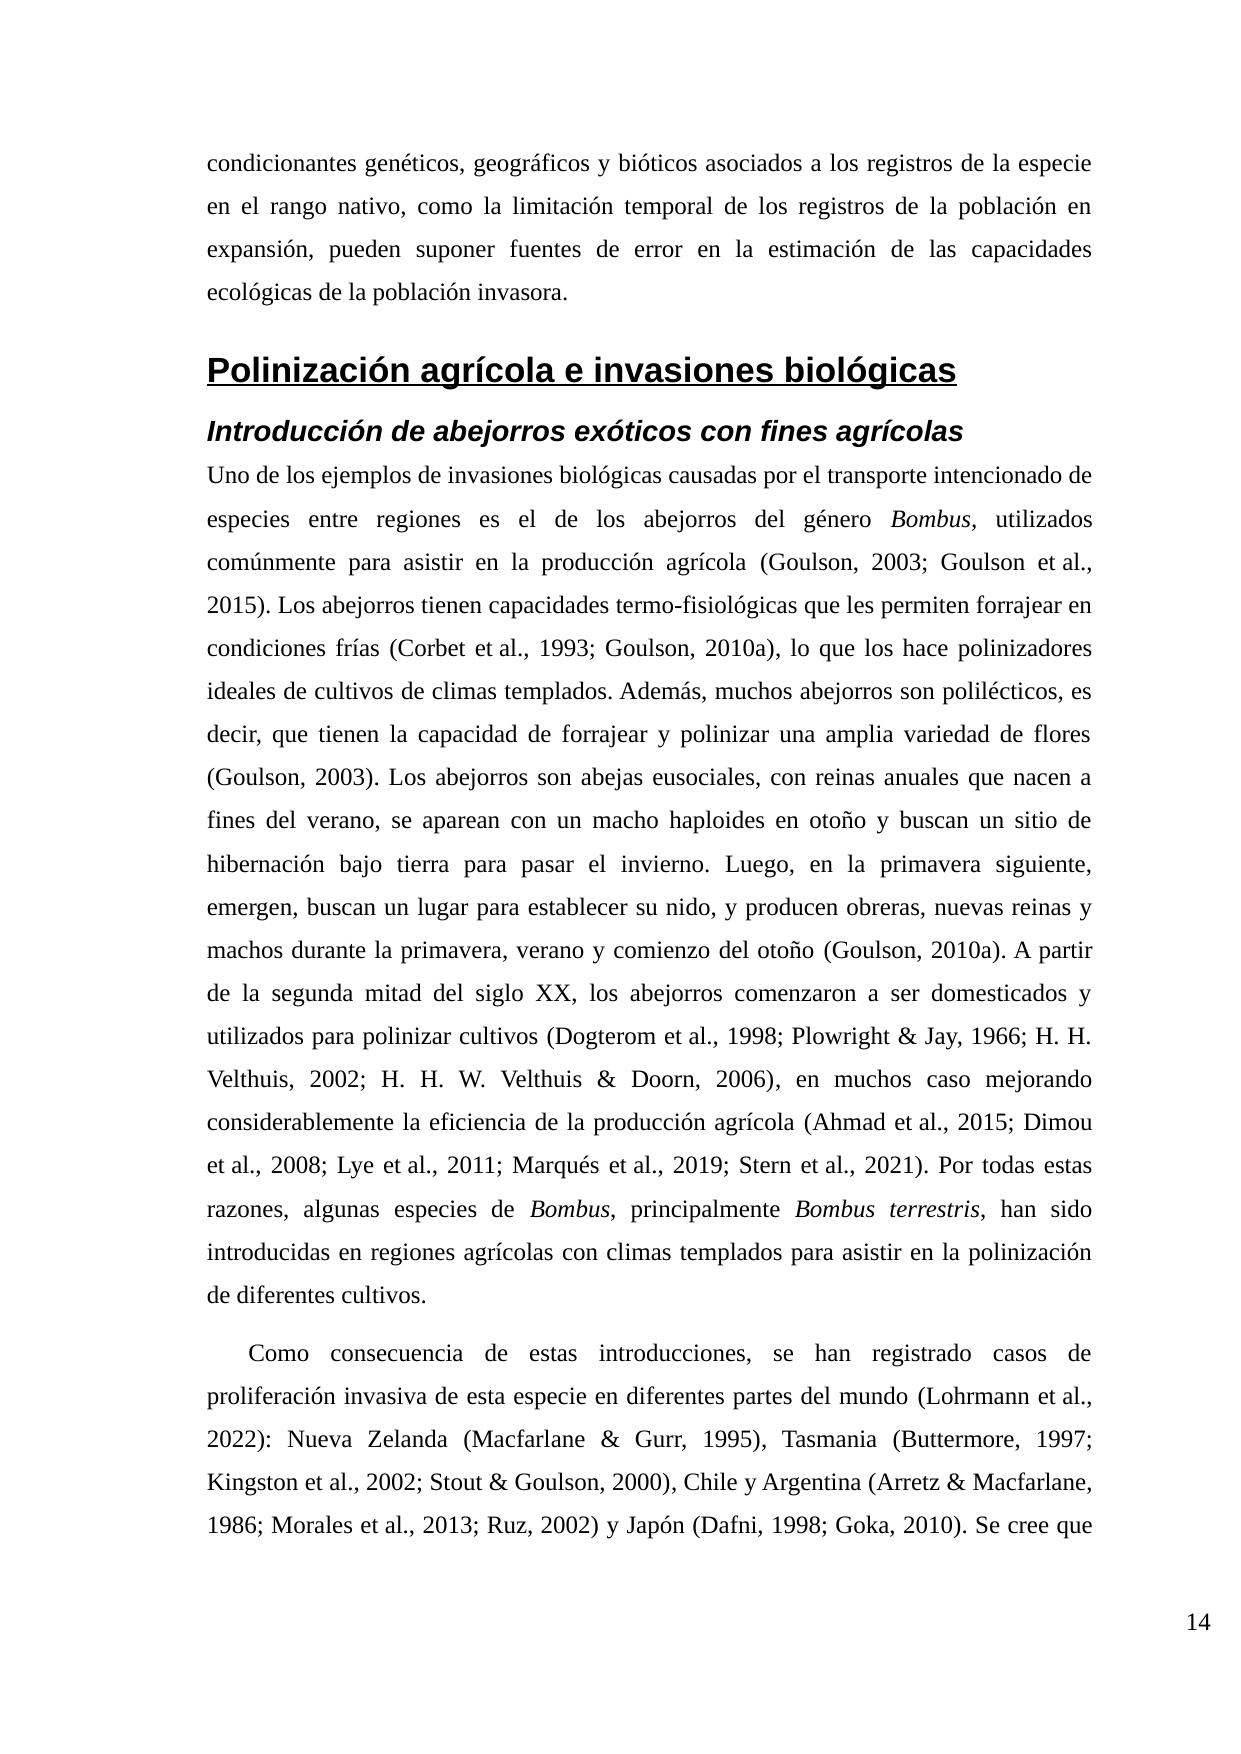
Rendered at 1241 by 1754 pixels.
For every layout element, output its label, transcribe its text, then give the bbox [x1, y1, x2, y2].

subtitle Introducción de abejorros exóticos con fines agrícolas [207, 414, 1093, 448]
subtitle Polinización agrícola e invasiones biológicas [207, 349, 1093, 389]
text Uno de los ejemplos de invasiones biológicas causadas por el transporte intencionado de especies entre regiones es el de los abejorros del género Bombus, utilizados comúnmente para asistir en la producción agrícola (Goulson, 2003; Goulson et al., 2015). Los abejorros tienen capacidades termo-fisiológicas que les permiten forrajear en condiciones frías (Corbet et al., 1993; Goulson, 2010a), lo que los hace polinizadores ideales de cultivos de climas templados. Además, muchos abejorros son polilécticos, es decir, que tienen la capacidad de forrajear y polinizar una amplia variedad de flores (Goulson, 2003). Los abejorros son abejas eusociales, con reinas anuales que nacen a fines del verano, se aparean con un macho haploides en otoño y buscan un sitio de hibernación bajo tierra para pasar el invierno. Luego, en la primavera siguiente, emergen, buscan un lugar para establecer su nido, y producen obreras, nuevas reinas y machos durante la primavera, verano y comienzo del otoño (Goulson, 2010a). A partir de la segunda mitad del siglo XX, los abejorros comenzaron a ser domesticados y utilizados para polinizar cultivos (Dogterom et al., 1998; Plowright & Jay, 1966; H. H. Velthuis, 2002; H. H. W. Velthuis & Doorn, 2006), en muchos caso mejorando considerablemente la eficiencia de la producción agrícola (Ahmad et al., 2015; Dimou et al., 2008; Lye et al., 2011; Marqués et al., 2019; Stern et al., 2021). Por todas estas razones, algunas especies de Bombus, principalmente Bombus terrestris, han sido introducidas en regiones agrícolas con climas templados para asistir en la polinización de diferentes cultivos. [207, 461, 1093, 1309]
text Como consecuencia de estas introducciones, se han registrado casos de proliferación invasiva de esta especie en diferentes partes del mundo (Lohrmann et al., 2022): Nueva Zelanda (Macfarlane & Gurr, 1995), Tasmania (Buttermore, 1997; Kingston et al., 2002; Stout & Goulson, 2000), Chile y Argentina (Arretz & Macfarlane, 1986; Morales et al., 2013; Ruz, 2002) y Japón (Dafni, 1998; Goka, 2010). Se cree que [207, 1338, 1093, 1539]
text condicionantes genéticos, geográficos y bióticos asociados a los registros de la especie en el rango nativo, como la limitación temporal de los registros de la población en expansión, pueden suponer fuentes de error en la estimación de las capacidades ecológicas de la población invasora. [207, 148, 1093, 306]
